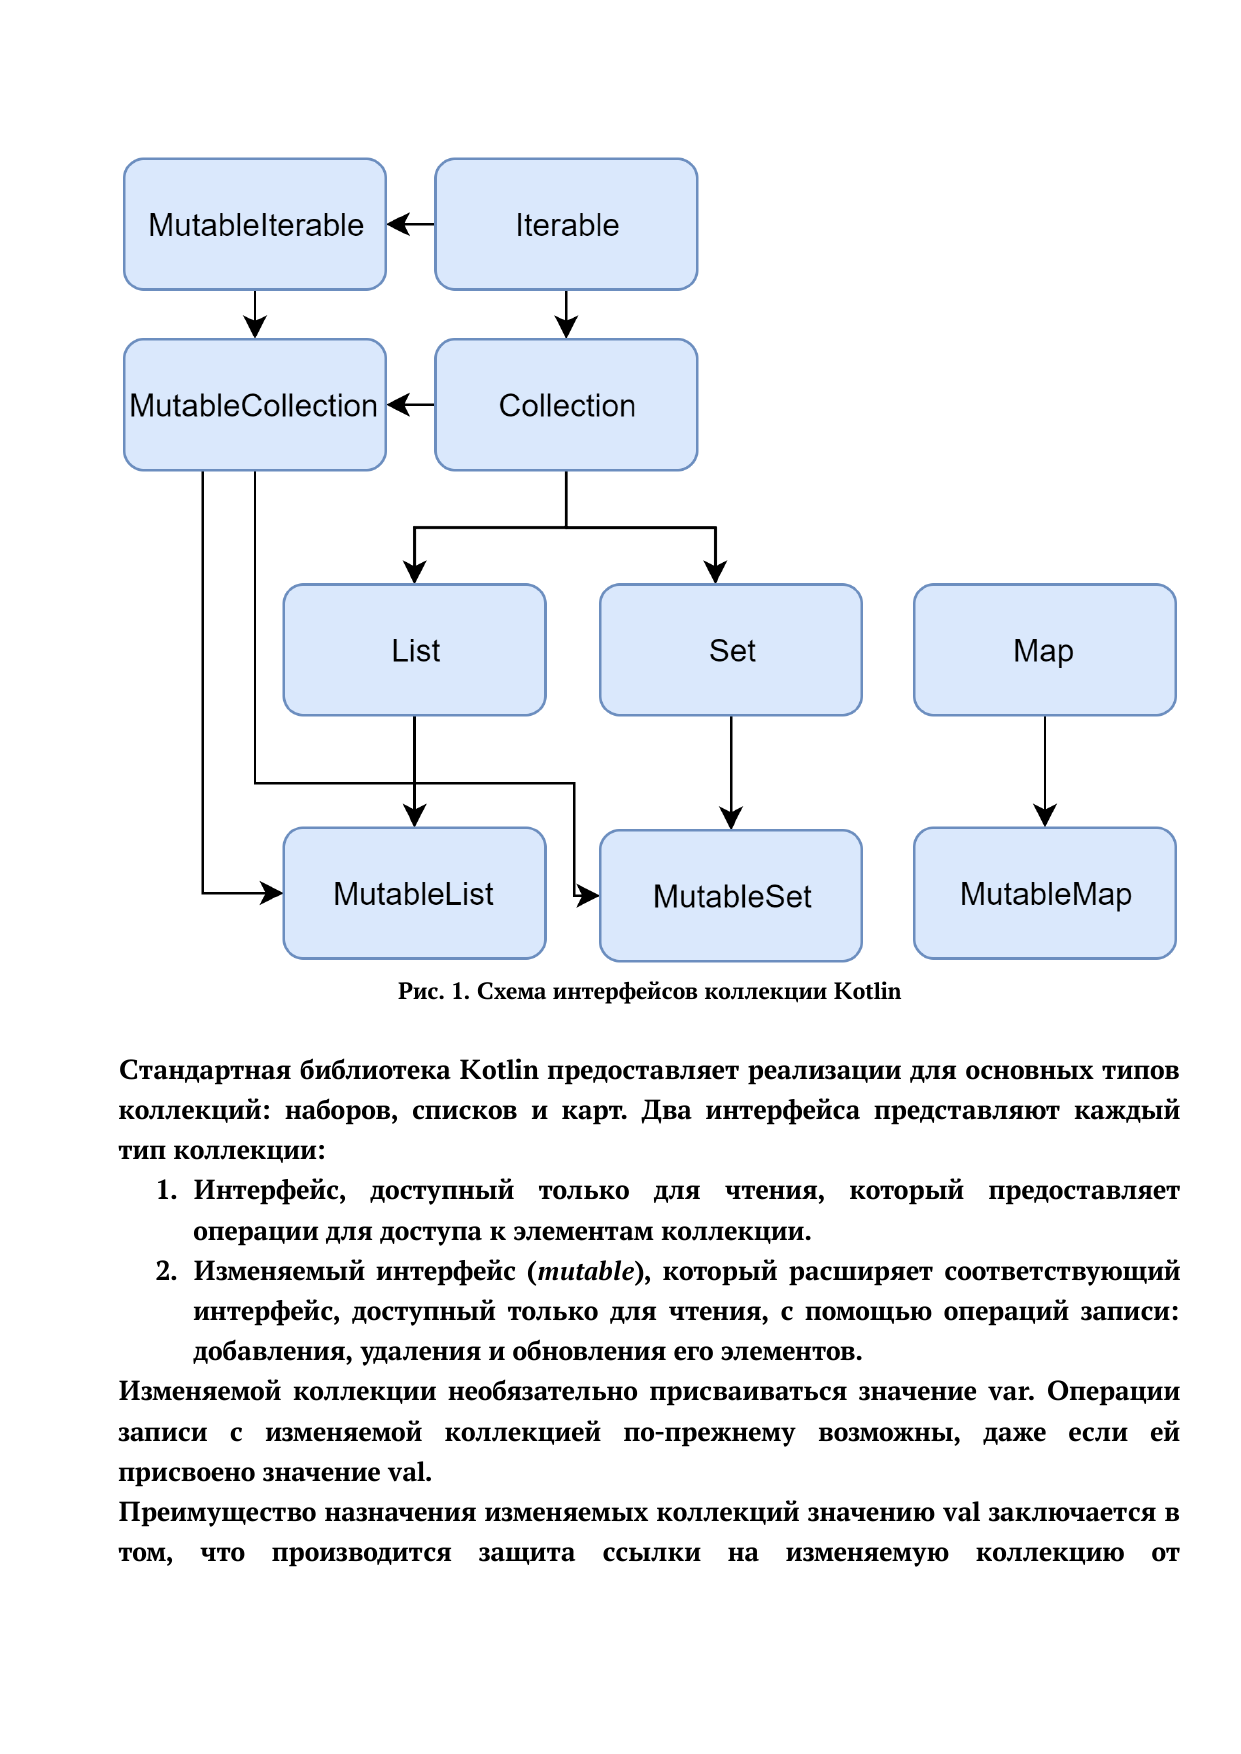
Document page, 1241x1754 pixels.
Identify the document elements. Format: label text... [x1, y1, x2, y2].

text Рис. 1. Схема интерфейсов коллекции Kotlin [118, 964, 1181, 1005]
text Стандартная библиотека Kotlin предоставляет реализации для основных типов коллекций: наборов, списков и карт. Два интерфейса представляют каждый тип коллекции: [118, 1052, 1181, 1166]
text Преимущество назначения изменяемых коллекций значению val заключается в том, что производится защита ссылки на изменяемую коллекцию от [118, 1494, 1181, 1568]
picture [118, 150, 1182, 964]
text Изменяемой коллекции необязательно присваиваться значение var. Операции записи с изменяемой коллекцией по-прежнему возможны, даже если ей присвоено значение val. [118, 1373, 1181, 1487]
list Изменяемый интерфейс (mutable), который расширяет соответствующий интерфейс, доступный только для чтения, с помощью операций записи: добавления, удаления и обновления его элементов. [156, 1253, 1181, 1367]
list Интерфейс, доступный только для чтения, который предоставляет операции для доступа к элементам коллекции. [156, 1172, 1181, 1246]
